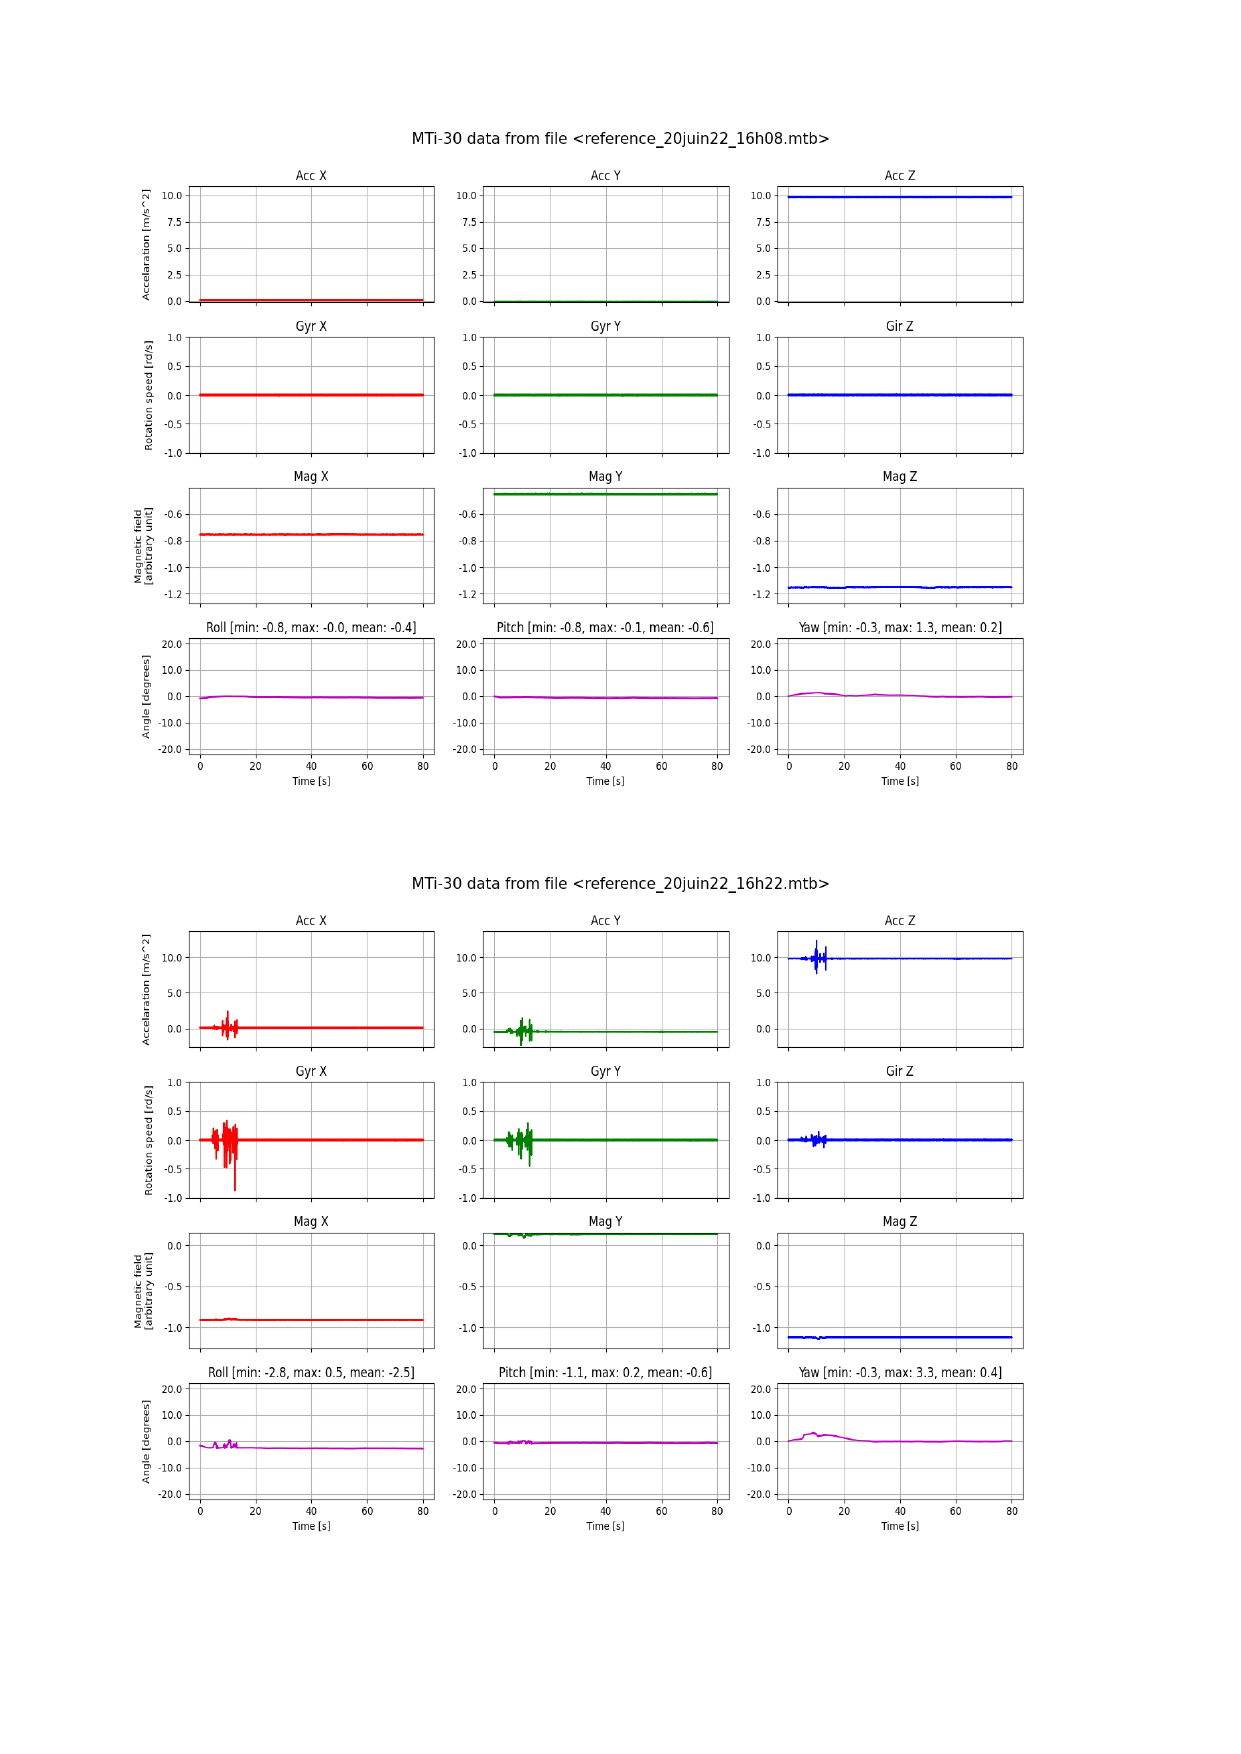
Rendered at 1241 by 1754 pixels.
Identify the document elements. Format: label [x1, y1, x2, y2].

picture [118, 118, 1123, 798]
picture [118, 863, 1123, 1543]
